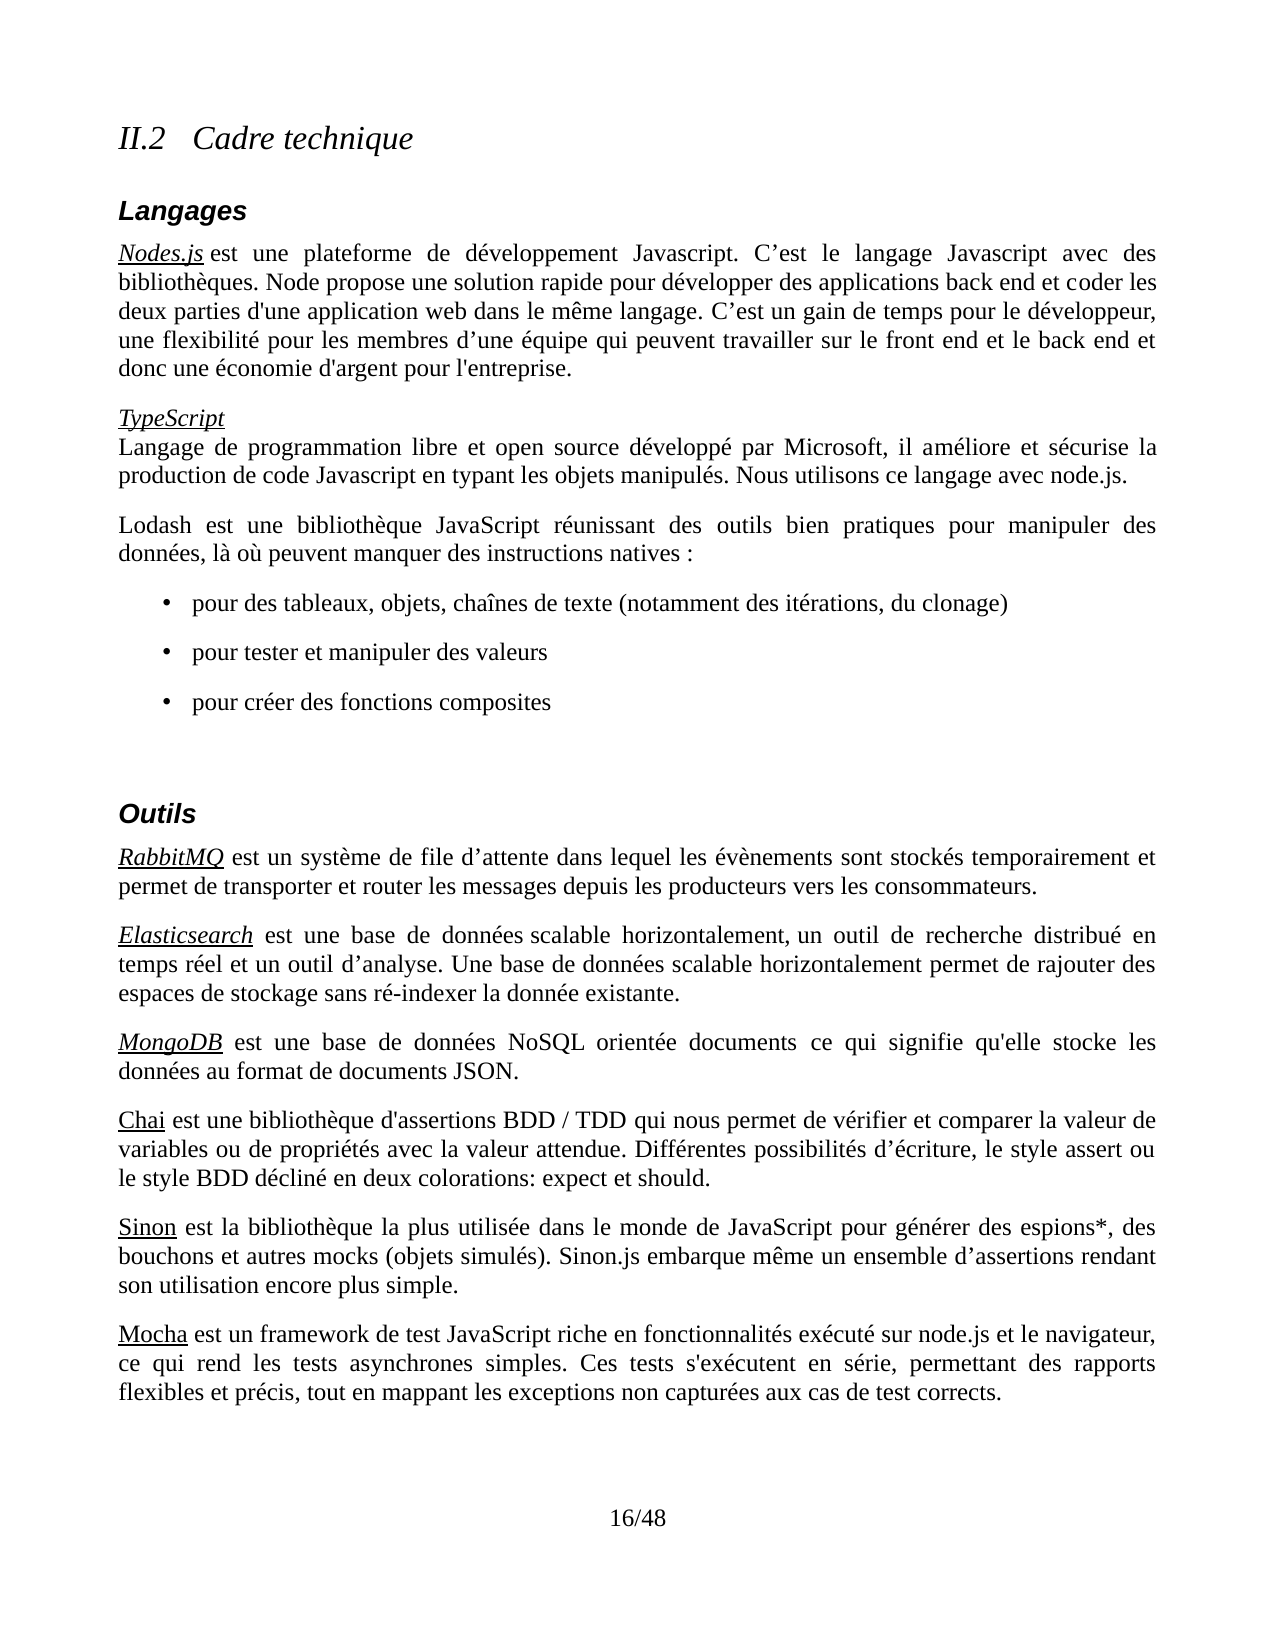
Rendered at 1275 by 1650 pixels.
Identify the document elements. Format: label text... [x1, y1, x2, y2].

text Mocha est un framework de test JavaScript riche en fonctionnalités exécuté sur node.js et le navigateur, ce qui rend les tests asynchrones simples. Ces tests s'exécutent en série, permettant des rapports flexibles et précis, tout en mappant les exceptions non capturées aux cas de test corrects. [118, 1319, 1157, 1405]
subtitle Langages [118, 194, 1157, 226]
text RabbitMQ est un système de file d’attente dans lequel les évènements sont stockés temporairement et permet de transporter et router les messages depuis les producteurs vers les consommateurs. [118, 842, 1157, 900]
text Lodash est une bibliothèque JavaScript réunissant des outils bien pratiques pour manipuler des données, là où peuvent manquer des instructions natives : [118, 510, 1157, 567]
text Sinon est la bibliothèque la plus utilisée dans le monde de JavaScript pour générer des espions*, des bouchons et autres mocks (objets simulés). Sinon.js embarque même un ensemble d’assertions rendant son utilisation encore plus simple. [118, 1212, 1157, 1298]
list pour tester et manipuler des valeurs [162, 637, 1157, 666]
text MongoDB est une base de données NoSQL orientée documents ce qui signifie qu'elle stocke les données au format de documents JSON. [118, 1027, 1157, 1085]
list pour créer des fonctions composites [162, 687, 1157, 715]
text Elasticsearch est une base de données scalable horizontalement, un outil de recherche distribué en temps réel et un outil d’analyse. Une base de données scalable horizontalement permet de rajouter des espaces de stockage sans ré-indexer la donnée existante. [118, 920, 1157, 1007]
subtitle Outils [118, 798, 1157, 830]
text Chai est une bibliothèque d'assertions BDD / TDD qui nous permet de vérifier et comparer la valeur de variables ou de propriétés avec la valeur attendue. Différentes possibilités d’écriture, le style assert ou le style BDD décliné en deux colorations: expect et should. [118, 1105, 1157, 1192]
list pour des tableaux, objets, chaînes de texte (notamment des itérations, du clonage) [162, 588, 1157, 617]
text Nodes.js est une plateforme de développement Javascript. C’est le langage Javascript avec des bibliothèques. Node propose une solution rapide pour développer des applications back end et coder les deux parties d'une application web dans le même langage. C’est un gain de temps pour le développeur, une flexibilité pour les membres d’une équipe qui peuvent travailler sur le front end et le back end et donc une économie d'argent pour l'entreprise. [118, 238, 1157, 382]
text TypeScript Langage de programmation libre et open source développé par Microsoft, il améliore et sécurise la production de code Javascript en typant les objets manipulés. Nous utilisons ce langage avec node.js. [118, 403, 1157, 489]
subtitle Cadre technique [118, 118, 1157, 157]
